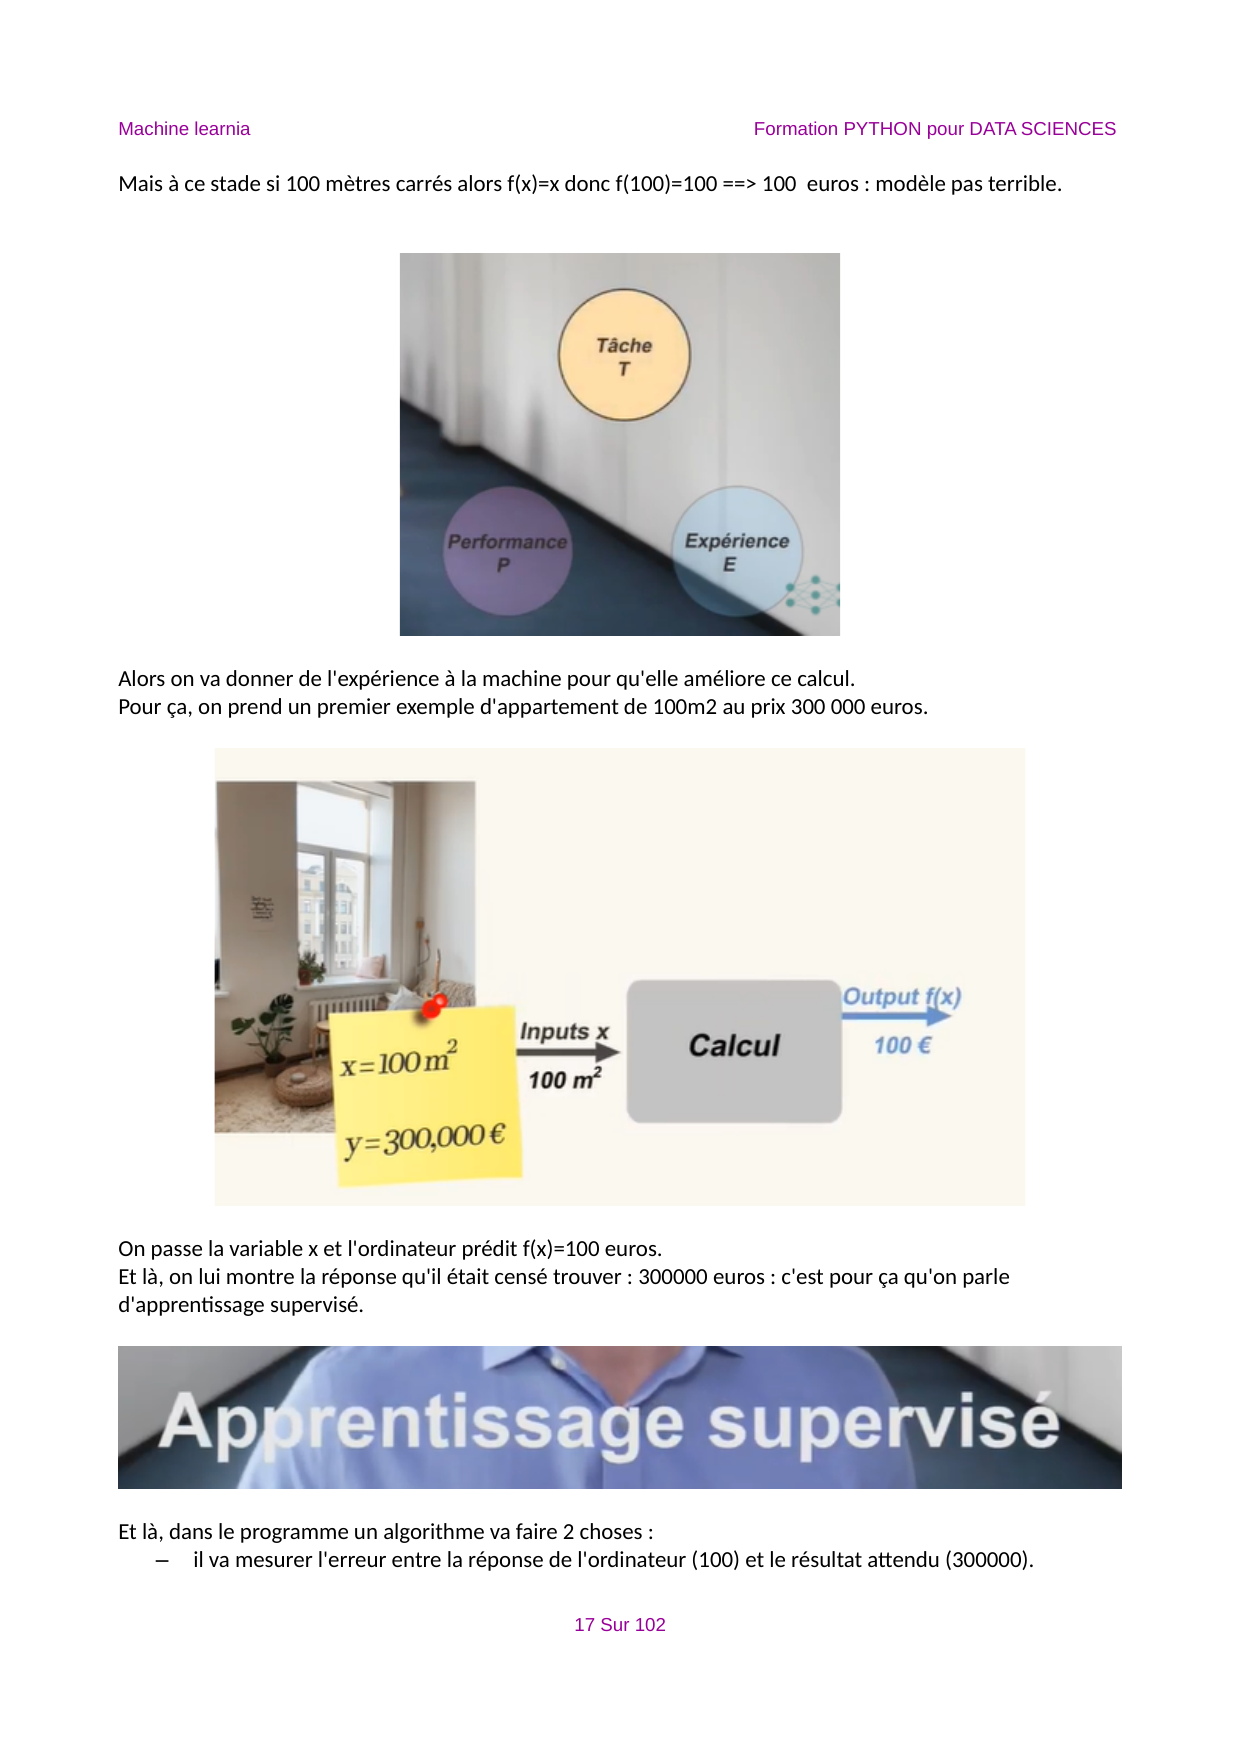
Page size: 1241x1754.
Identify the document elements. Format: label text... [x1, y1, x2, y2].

picture [118, 1346, 1122, 1489]
list il va mesurer l'erreur entre la réponse de l'ordinateur (100) et le résultat attendu (300000). [156, 1545, 1122, 1573]
text On passe la variable x et l'ordinateur prédit f(x)=100 euros. [118, 1234, 1122, 1262]
picture [399, 253, 841, 636]
text Et là, on lui montre la réponse qu'il était censé trouver : 300000 euros : c'est pour ça qu'on parle d'apprentissage supervisé. [118, 1262, 1122, 1318]
text Pour ça, on prend un premier exemple d'appartement de 100m2 au prix 300 000 euros. [118, 692, 1122, 720]
picture [214, 748, 1026, 1206]
text Alors on va donner de l'expérience à la machine pour qu'elle améliore ce calcul. [118, 664, 1122, 692]
text Mais à ce stade si 100 mètres carrés alors f(x)=x donc f(100)=100 ==> 100 euros : modèle pas terrible. [118, 169, 1122, 197]
text Et là, dans le programme un algorithme va faire 2 choses : [118, 1517, 1122, 1545]
